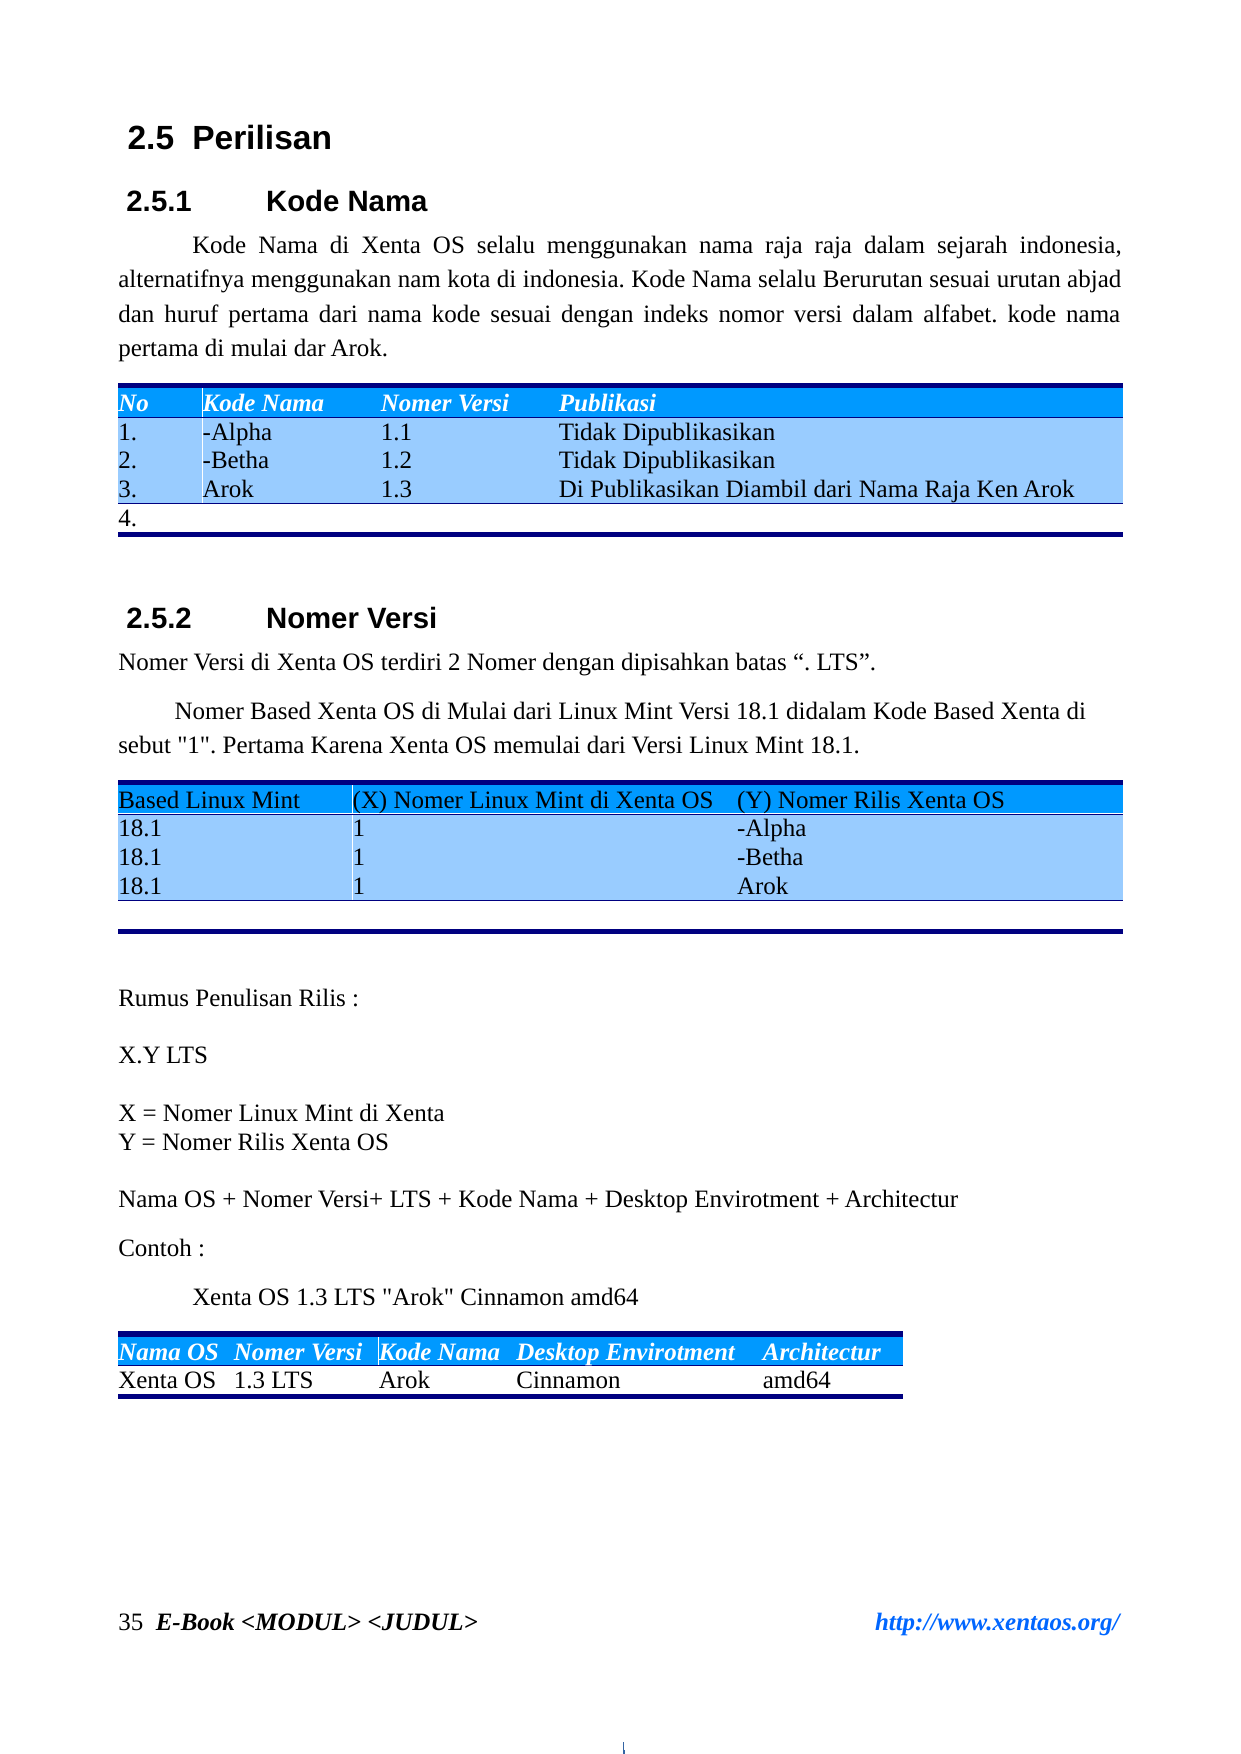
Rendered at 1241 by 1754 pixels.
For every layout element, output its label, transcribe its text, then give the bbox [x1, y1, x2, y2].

table_cell Tidak Dipublikasikan [559, 445, 1123, 474]
table_cell [381, 504, 559, 532]
table_cell [118, 901, 352, 929]
subtitle Nomer Versi [118, 601, 1122, 634]
table_header Nomer Versi [234, 1337, 378, 1365]
text Contoh : [118, 1233, 1122, 1262]
table_header Architectur [763, 1337, 903, 1365]
table_cell 1 [353, 842, 737, 871]
table_cell 1.1 [381, 418, 559, 445]
table_cell -Alpha [203, 418, 381, 445]
table_cell -Alpha [737, 815, 1123, 842]
table_header Desktop Envirotment [516, 1337, 763, 1365]
table_cell [203, 504, 381, 532]
table_cell Arok [737, 871, 1123, 900]
table_cell 2. [118, 445, 202, 474]
table_cell 18.1 [118, 815, 352, 842]
table_cell [737, 901, 1123, 929]
table_cell 18.1 [118, 842, 352, 871]
text Rumus Penulisan Rilis : X.Y LTS [118, 983, 1122, 1069]
subtitle Kode Nama [118, 184, 1122, 218]
table_cell Xenta OS [118, 1366, 234, 1394]
table_cell 1.3 LTS [234, 1366, 378, 1394]
table_header Based Linux Mint [118, 785, 352, 813]
table_header Kode Nama [203, 388, 381, 417]
table_cell 1.2 [381, 445, 559, 474]
table_cell 18.1 [118, 871, 352, 900]
table_header (Y) Nomer Rilis Xenta OS [737, 785, 1123, 813]
table_cell 1. [118, 418, 202, 445]
table_cell amd64 [763, 1366, 903, 1394]
table_cell [559, 504, 1123, 532]
table_cell Tidak Dipublikasikan [559, 418, 1123, 445]
table_cell Arok [379, 1366, 516, 1394]
text Y = Nomer Rilis Xenta OS [118, 1127, 1122, 1155]
table_header Nomer Versi [381, 388, 559, 417]
table_cell Cinnamon [516, 1366, 763, 1394]
table_header (X) Nomer Linux Mint di Xenta OS [353, 785, 737, 813]
text Kode Nama di Xenta OS selalu menggunakan nama raja raja dalam sejarah indonesia, alternatifnya menggunakan nam kota di indonesia. Kode Nama selalu Berurutan sesuai urutan abjad dan huruf pertama dari nama kode sesuai dengan indeks nomor versi dalam alfabet. kode nama pertama di mulai dar Arok. [118, 230, 1122, 362]
subtitle Perilisan [118, 118, 1122, 157]
table_header Publikasi [559, 388, 1123, 417]
table_cell Arok [203, 474, 381, 503]
text Nomer Versi di Xenta OS terdiri 2 Nomer dengan dipisahkan batas “. LTS”. [118, 647, 1122, 676]
table_cell 1 [353, 871, 737, 900]
table_cell 3. [118, 474, 202, 503]
table_header No [118, 388, 202, 417]
text Nomer Based Xenta OS di Mulai dari Linux Mint Versi 18.1 didalam Kode Based Xenta di sebut "1". Pertama Karena Xenta OS memulai dari Versi Linux Mint 18.1. [118, 696, 1122, 759]
table_cell 4. [118, 504, 202, 532]
table_cell -Betha [737, 842, 1123, 871]
table_cell 1 [353, 815, 737, 842]
text Nama OS + Nomer Versi+ LTS + Kode Nama + Desktop Envirotment + Architectur [118, 1184, 1122, 1213]
text X = Nomer Linux Mint di Xenta [118, 1098, 1122, 1127]
table_cell Di Publikasikan Diambil dari Nama Raja Ken Arok [559, 474, 1123, 503]
table_header Nama OS [118, 1337, 234, 1365]
table_header Kode Nama [379, 1337, 516, 1365]
table_cell 1.3 [381, 474, 559, 503]
table_cell -Betha [203, 445, 381, 474]
table_cell [353, 901, 737, 929]
text Xenta OS 1.3 LTS "Arok" Cinnamon amd64 [118, 1282, 1122, 1311]
